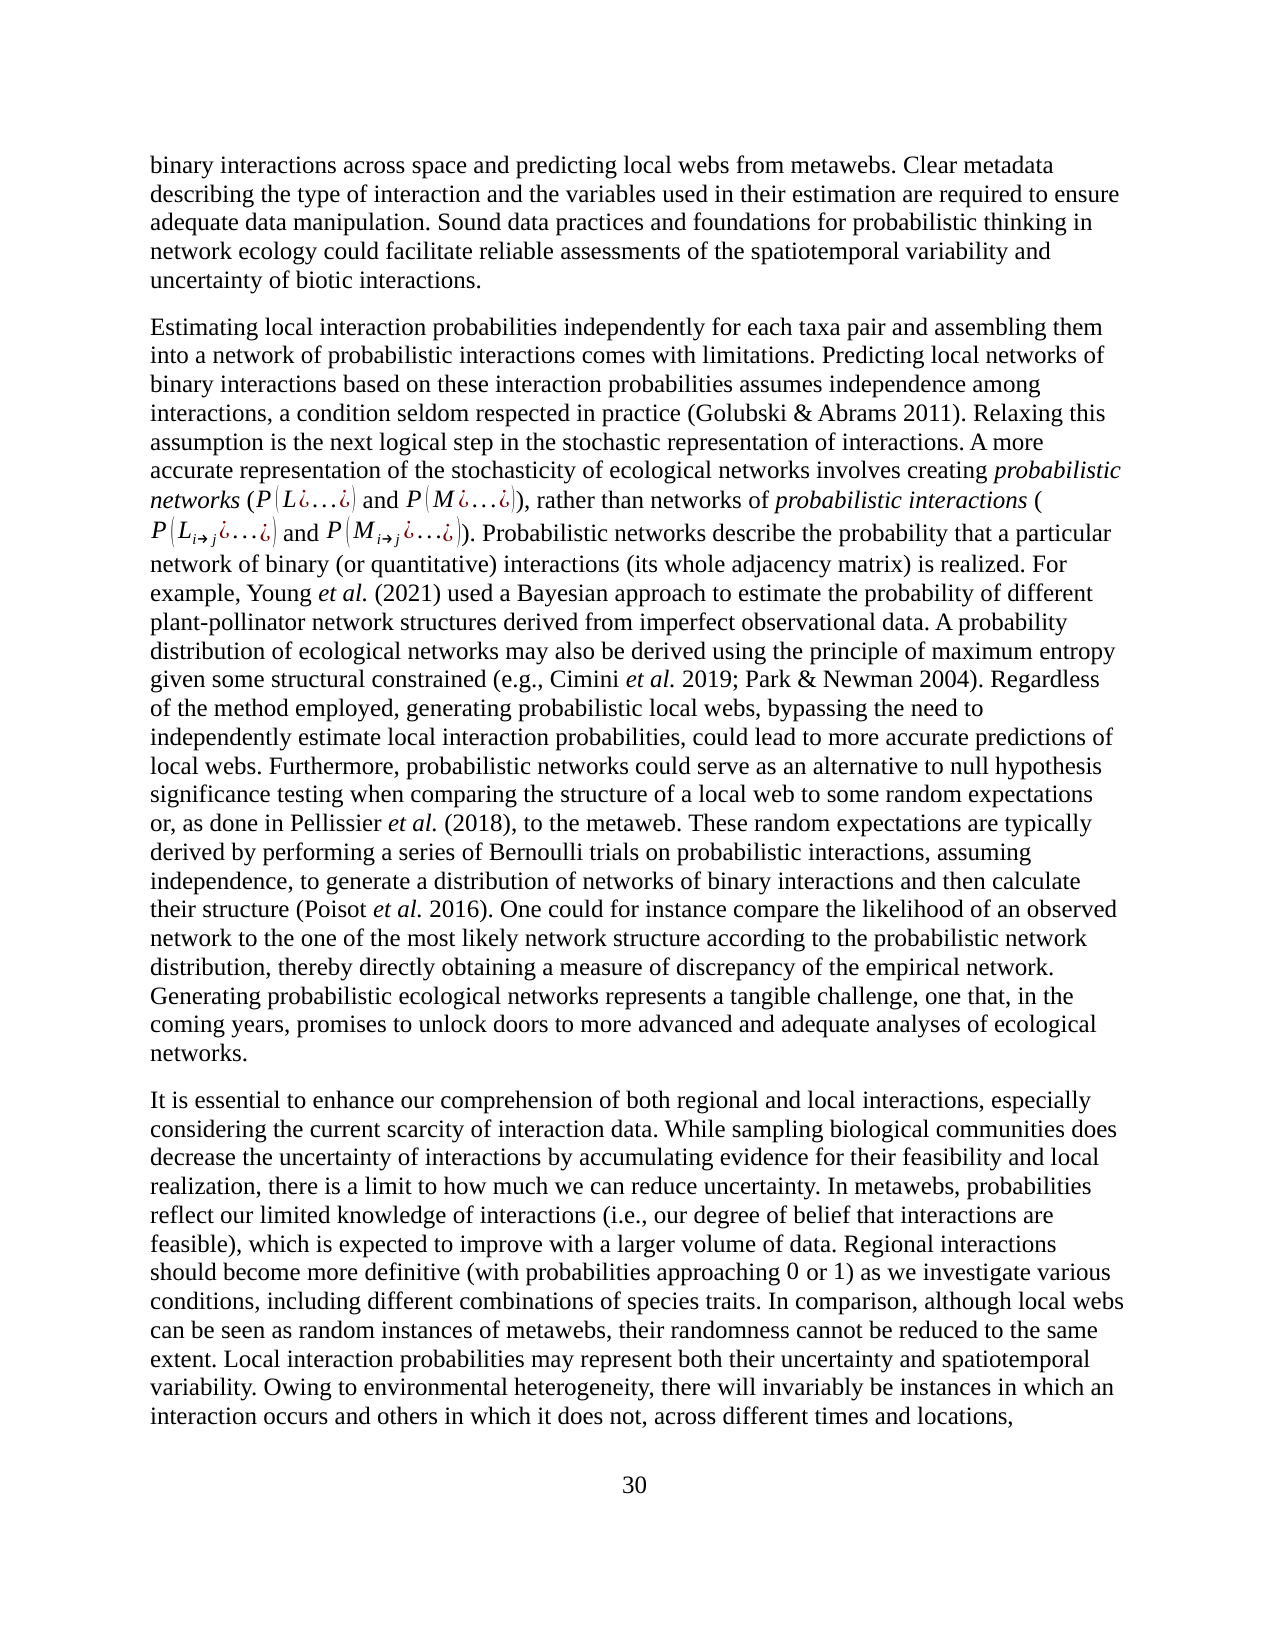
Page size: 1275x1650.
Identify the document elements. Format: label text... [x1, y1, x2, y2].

text It is essential to enhance our comprehension of both regional and local interactions, especially considering the current scarcity of interaction data. While sampling biological communities does decrease the uncertainty of interactions by accumulating evidence for their feasibility and local realization, there is a limit to how much we can reduce uncertainty. In metawebs, probabilities reflect our limited knowledge of interactions (i.e., our degree of belief that interactions are feasible), which is expected to improve with a larger volume of data. Regional interactions should become more definitive (with probabilities approaching or ) as we investigate various conditions, including different combinations of species traits. In comparison, although local webs can be seen as random instances of metawebs, their randomness cannot be reduced to the same extent. Local interaction probabilities may represent both their uncertainty and spatiotemporal variability. Owing to environmental heterogeneity, there will invariably be instances in which an interaction occurs and others in which it does not, across different times and locations, [150, 1085, 1125, 1430]
text Estimating local interaction probabilities independently for each taxa pair and assembling them into a network of probabilistic interactions comes with limitations. Predicting local networks of binary interactions based on these interaction probabilities assumes independence among interactions, a condition seldom respected in practice (Golubski & Abrams 2011). Relaxing this assumption is the next logical step in the stochastic representation of interactions. A more accurate representation of the stochasticity of ecological networks involves creating probabilistic networks ( and ), rather than networks of probabilistic interactions ( and ). Probabilistic networks describe the probability that a particular network of binary (or quantitative) interactions (its whole adjacency matrix) is realized. For example, Young et al. (2021) used a Bayesian approach to estimate the probability of different plant-pollinator network structures derived from imperfect observational data. A probability distribution of ecological networks may also be derived using the principle of maximum entropy given some structural constrained (e.g., Cimini et al. 2019; Park & Newman 2004). Regardless of the method employed, generating probabilistic local webs, bypassing the need to independently estimate local interaction probabilities, could lead to more accurate predictions of local webs. Furthermore, probabilistic networks could serve as an alternative to null hypothesis significance testing when comparing the structure of a local web to some random expectations or, as done in Pellissier et al. (2018), to the metaweb. These random expectations are typically derived by performing a series of Bernoulli trials on probabilistic interactions, assuming independence, to generate a distribution of networks of binary interactions and then calculate their structure (Poisot et al. 2016). One could for instance compare the likelihood of an observed network to the one of the most likely network structure according to the probabilistic network distribution, thereby directly obtaining a measure of discrepancy of the empirical network. Generating probabilistic ecological networks represents a tangible challenge, one that, in the coming years, promises to unlock doors to more advanced and adequate analyses of ecological networks. [150, 312, 1125, 1067]
text binary interactions across space and predicting local webs from metawebs. Clear metadata describing the type of interaction and the variables used in their estimation are required to ensure adequate data manipulation. Sound data practices and foundations for probabilistic thinking in network ecology could facilitate reliable assessments of the spatiotemporal variability and uncertainty of biotic interactions. [150, 150, 1125, 294]
